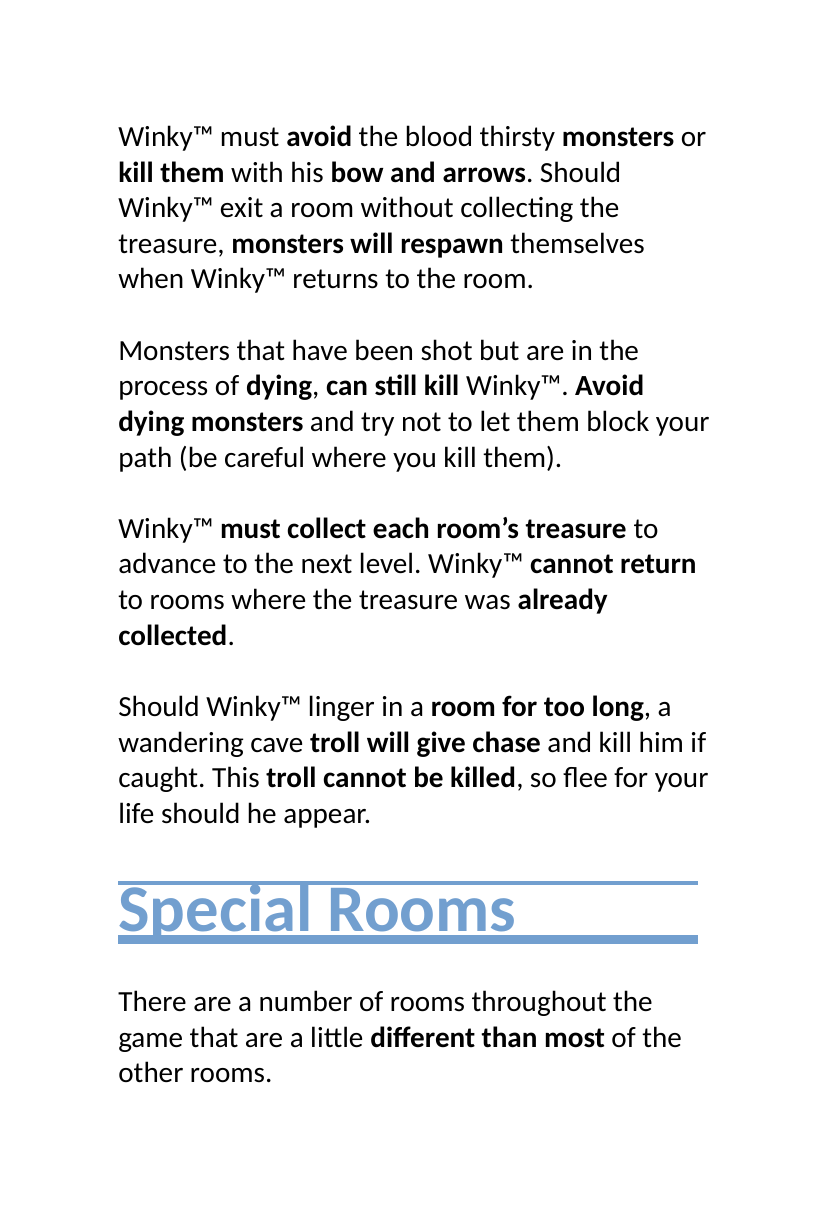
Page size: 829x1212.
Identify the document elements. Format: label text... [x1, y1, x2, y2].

text Special Rooms [118, 866, 710, 948]
text Monsters that have been shot but are in the process of dying, can still kill Winky™. Avoid dying monsters and try not to let them block your path (be careful where you kill them). [118, 332, 710, 474]
text Winky™ must collect each room’s treasure to advance to the next level. Winky™ cannot return to rooms where the treasure was already collected. [118, 510, 710, 652]
text Should Winky™ linger in a room for too long, a wandering cave troll will give chase and kill him if caught. This troll cannot be killed, so flee for your life should he appear. [118, 688, 710, 831]
text Winky™ must avoid the blood thirsty monsters or kill them with his bow and arrows. Should Winky™ exit a room without collecting the treasure, monsters will respawn themselves when Winky™ returns to the room. [118, 118, 710, 296]
text There are a number of rooms throughout the game that are a little different than most of the other rooms. [118, 983, 710, 1090]
